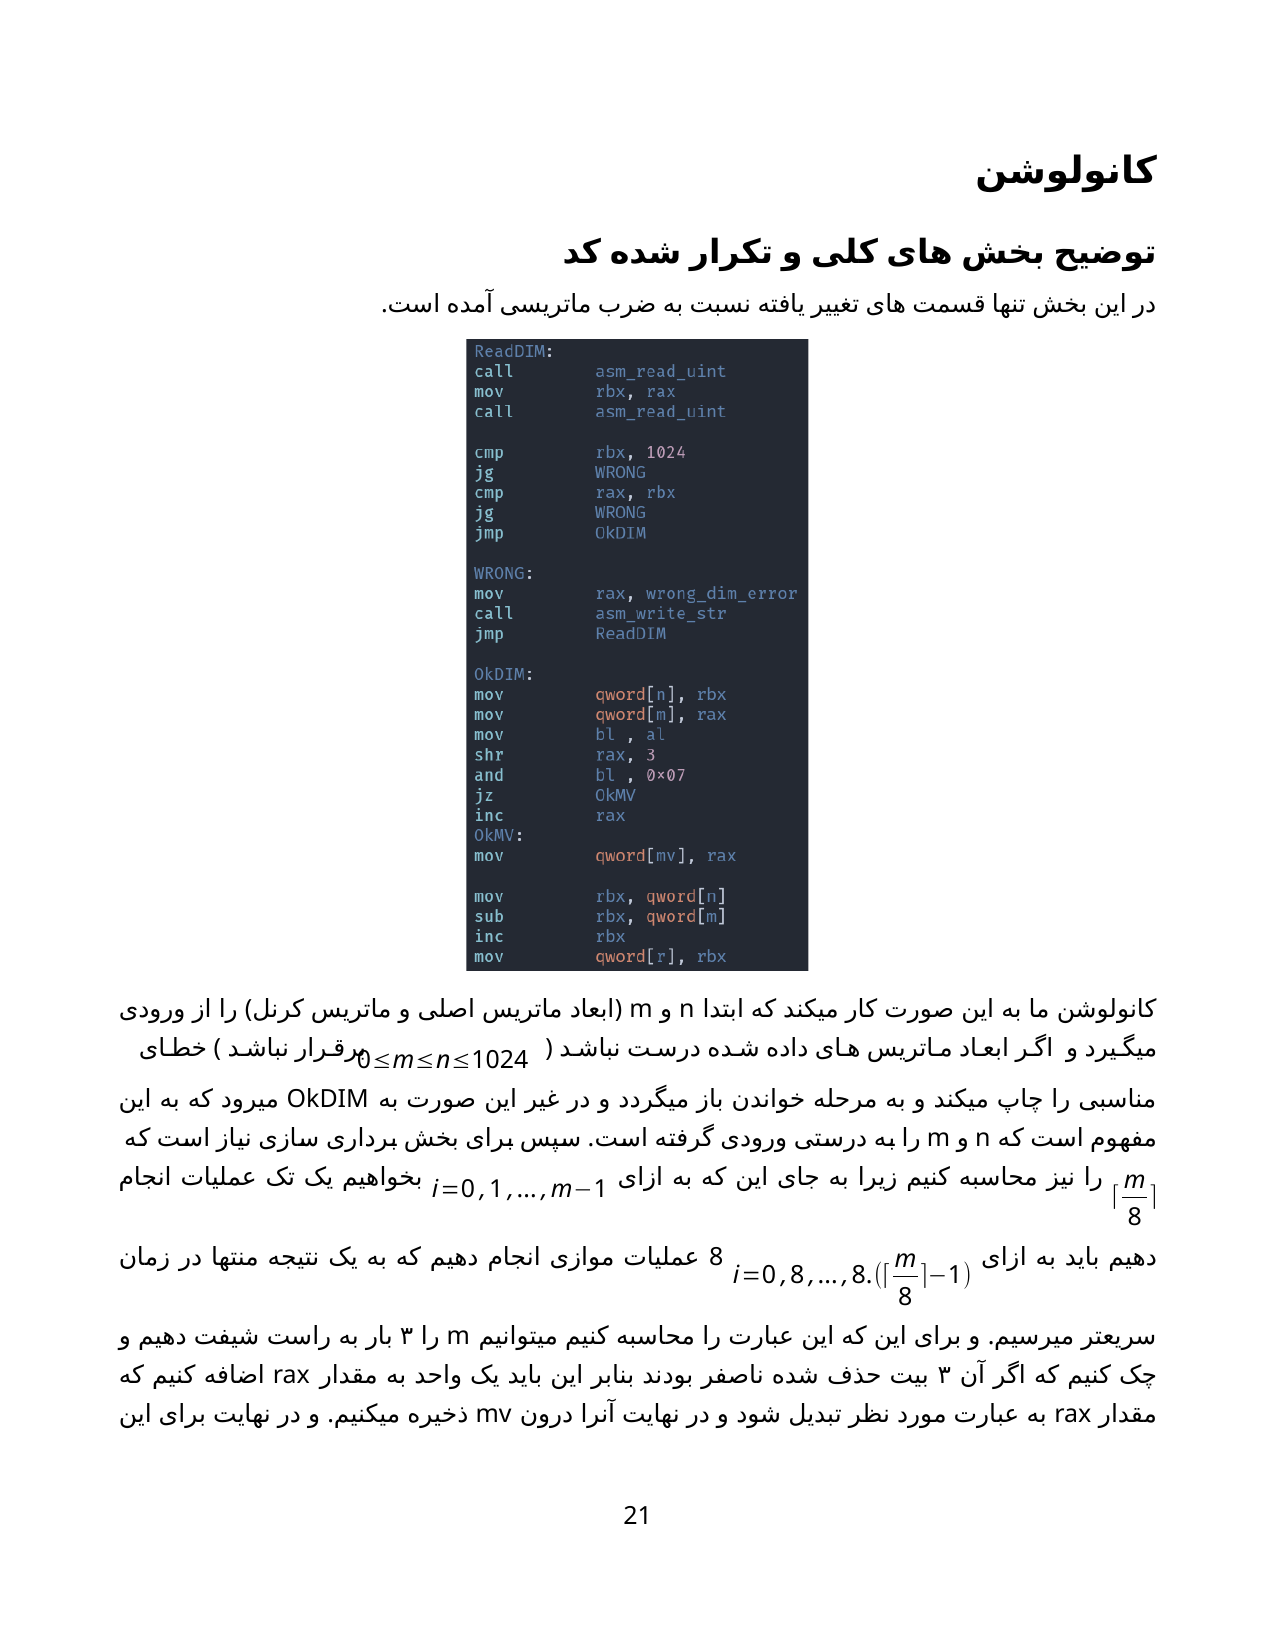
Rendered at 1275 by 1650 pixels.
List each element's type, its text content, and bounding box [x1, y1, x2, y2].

subtitle توضیح بخش های کلی و تکرار شده کد [118, 227, 1157, 273]
picture [466, 339, 809, 971]
subtitle کانولوشن [118, 143, 1157, 194]
text کانولوشن ما به این صورت کار میکند که ابتدا n و m (ابعاد ماتریس اصلی و ماتریس کرنل) را از ورودی میگیرد و اگر ابعاد ماتریس های داده شده درست نباشد ( برقرار نباشد ) خطای مناسبی را چاپ میکند و به مرحله خواندن باز میگردد و در غیر این صورت به OkDIM میرود که به این مفهوم است که n و m را به درستی ورودی گرفته است. سپس برای بخش برداری سازی نیاز است که را نیز محاسبه کنیم زیرا به جای این که به ازای بخواهیم یک تک عملیات انجام دهیم باید به ازای 8 عملیات موازی انجام دهیم که به یک نتیجه منتها در زمان سریعتر میرسیم. و برای این که این عبارت را محاسبه کنیم میتوانیم m را ۳ بار به راست شیفت دهیم و چک کنیم که اگر آن ۳ بیت حذف شده ناصفر بودند بنابر این باید یک واحد به مقدار rax اضافه کنیم که مقدار rax به عبارت مورد نظر تبدیل شود و در نهایت آنرا درون mv ذخیره میکنیم. و در نهایت برای این که خروجی ماتریسی به ابعاد است، به این عدد نیز برای سادگی کار نیاز داریم و آنرا به عنوان r ذخیره میکنیم. [118, 991, 1157, 1430]
text در این بخش تنها قسمت های تغییر یافته نسبت به ضرب ماتریسی آمده است. [118, 285, 1157, 319]
